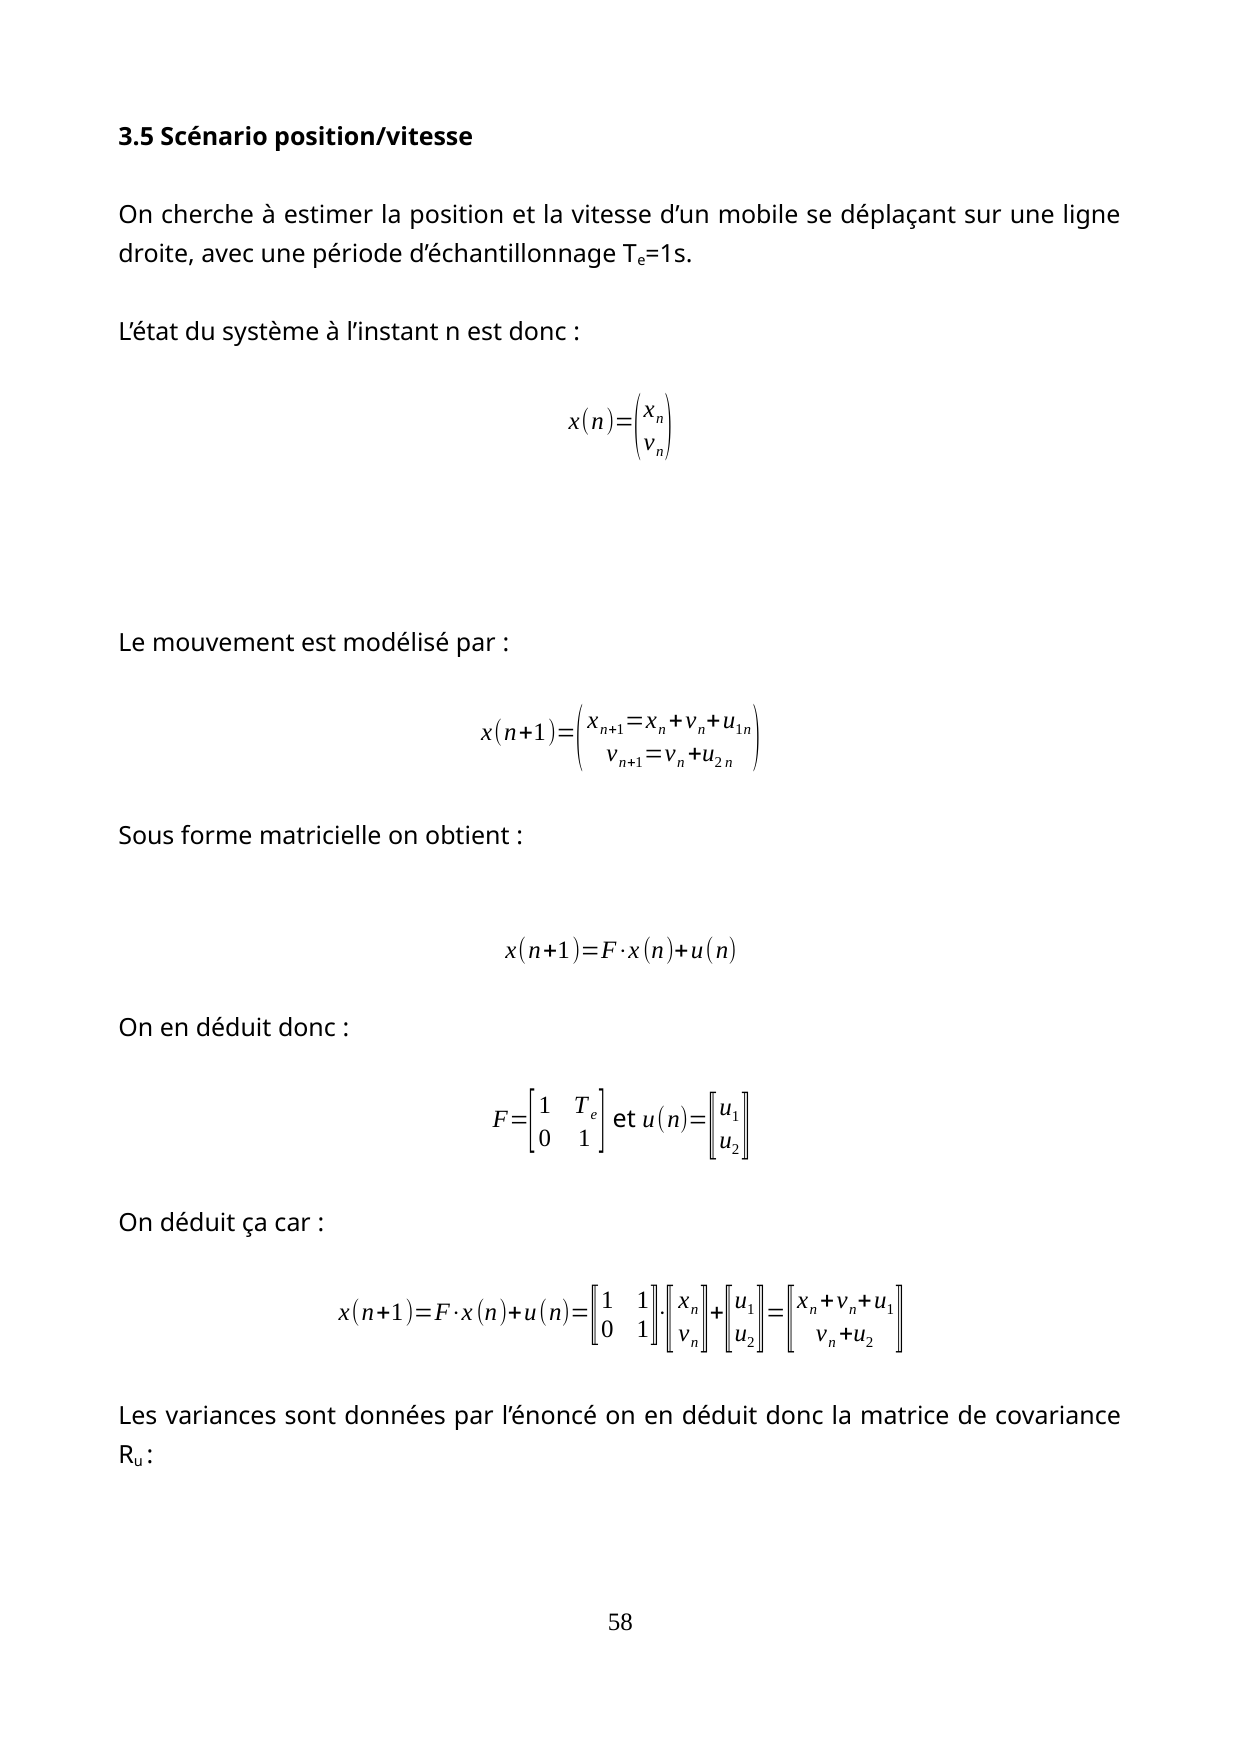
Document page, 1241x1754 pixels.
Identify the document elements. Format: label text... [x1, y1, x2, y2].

text Sous forme matricielle on obtient : [118, 818, 1122, 852]
text Les variances sont données par l’énoncé on en déduit donc la matrice de covariance Ru : [118, 1398, 1122, 1471]
text L’état du système à l’instant n est donc : [118, 314, 1122, 348]
text Le mouvement est modélisé par : [118, 625, 1122, 659]
text On cherche à estimer la position et la vitesse d’un mobile se déplaçant sur une ligne droite, avec une période d’échantillonnage Te=1s. [118, 196, 1122, 270]
text 3.5 Scénario position/vitesse [118, 118, 1122, 152]
text et [118, 1088, 1122, 1161]
text On en déduit donc : [118, 1010, 1122, 1044]
text On déduit ça car : [118, 1205, 1122, 1239]
